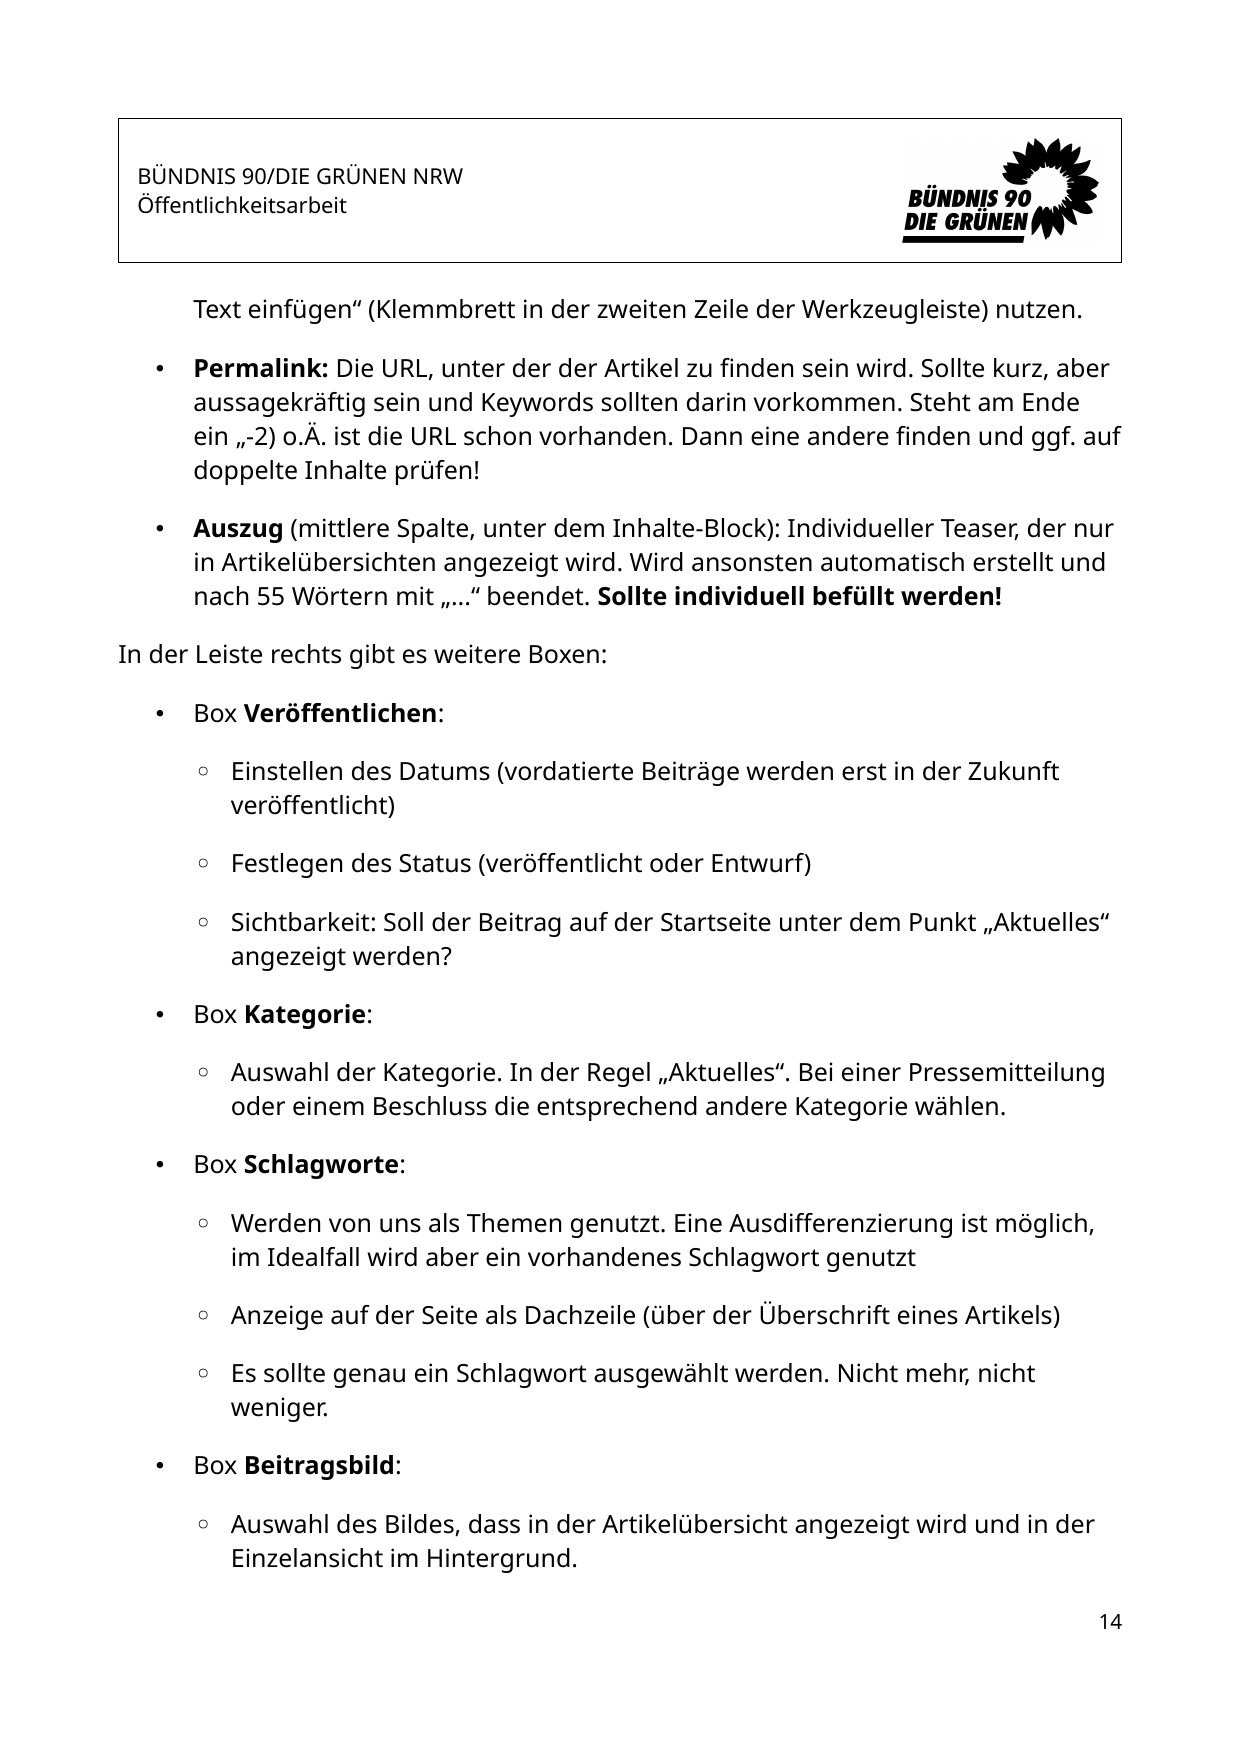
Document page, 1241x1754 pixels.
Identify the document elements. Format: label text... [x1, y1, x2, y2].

list Sichtbarkeit: Soll der Beitrag auf der Startseite unter dem Punkt „Aktuelles“ angezeigt werden? [193, 904, 1122, 972]
list Box Kategorie: [156, 996, 1122, 1031]
list Festlegen des Status (veröffentlicht oder Entwurf) [193, 846, 1122, 880]
picture [902, 138, 1099, 243]
list Werden von uns als Themen genutzt. Eine Ausdifferenzierung ist möglich, im Idealfall wird aber ein vorhandenes Schlagwort genutzt [193, 1205, 1122, 1273]
list Box Veröffentlichen: [156, 695, 1122, 729]
list Box Schlagworte: [156, 1147, 1122, 1181]
list Anzeige auf der Seite als Dachzeile (über der Überschrift eines Artikels) [193, 1297, 1122, 1332]
list Text einfügen“ (Klemmbrett in der zweiten Zeile der Werkzeugleiste) nutzen. [156, 292, 1122, 326]
text In der Leiste rechts gibt es weitere Boxen: [118, 637, 1122, 671]
list Permalink: Die URL, unter der der Artikel zu finden sein wird. Sollte kurz, aber aussagekräftig sein und Keywords sollten darin vorkommen. Steht am Ende ein „-2) o.Ä. ist die URL schon vorhanden. Dann eine andere finden und ggf. auf doppelte Inhalte prüfen! [156, 350, 1122, 487]
list Einstellen des Datums (vordatierte Beiträge werden erst in der Zukunft veröffentlicht) [193, 754, 1122, 822]
list Box Beitragsbild: [156, 1448, 1122, 1482]
list Auswahl der Kategorie. In der Regel „Aktuelles“. Bei einer Pressemitteilung oder einem Beschluss die entsprechend andere Kategorie wählen. [193, 1055, 1122, 1123]
list Es sollte genau ein Schlagwort ausgewählt werden. Nicht mehr, nicht weniger. [193, 1356, 1122, 1424]
list Auswahl des Bildes, dass in der Artikelübersicht angezeigt wird und in der Einzelansicht im Hintergrund. [193, 1506, 1122, 1574]
list Auszug (mittlere Spalte, unter dem Inhalte-Block): Individueller Teaser, der nur in Artikelübersichten angezeigt wird. Wird ansonsten automatisch erstellt und nach 55 Wörtern mit „...“ beendet. Sollte individuell befüllt werden! [156, 511, 1122, 613]
